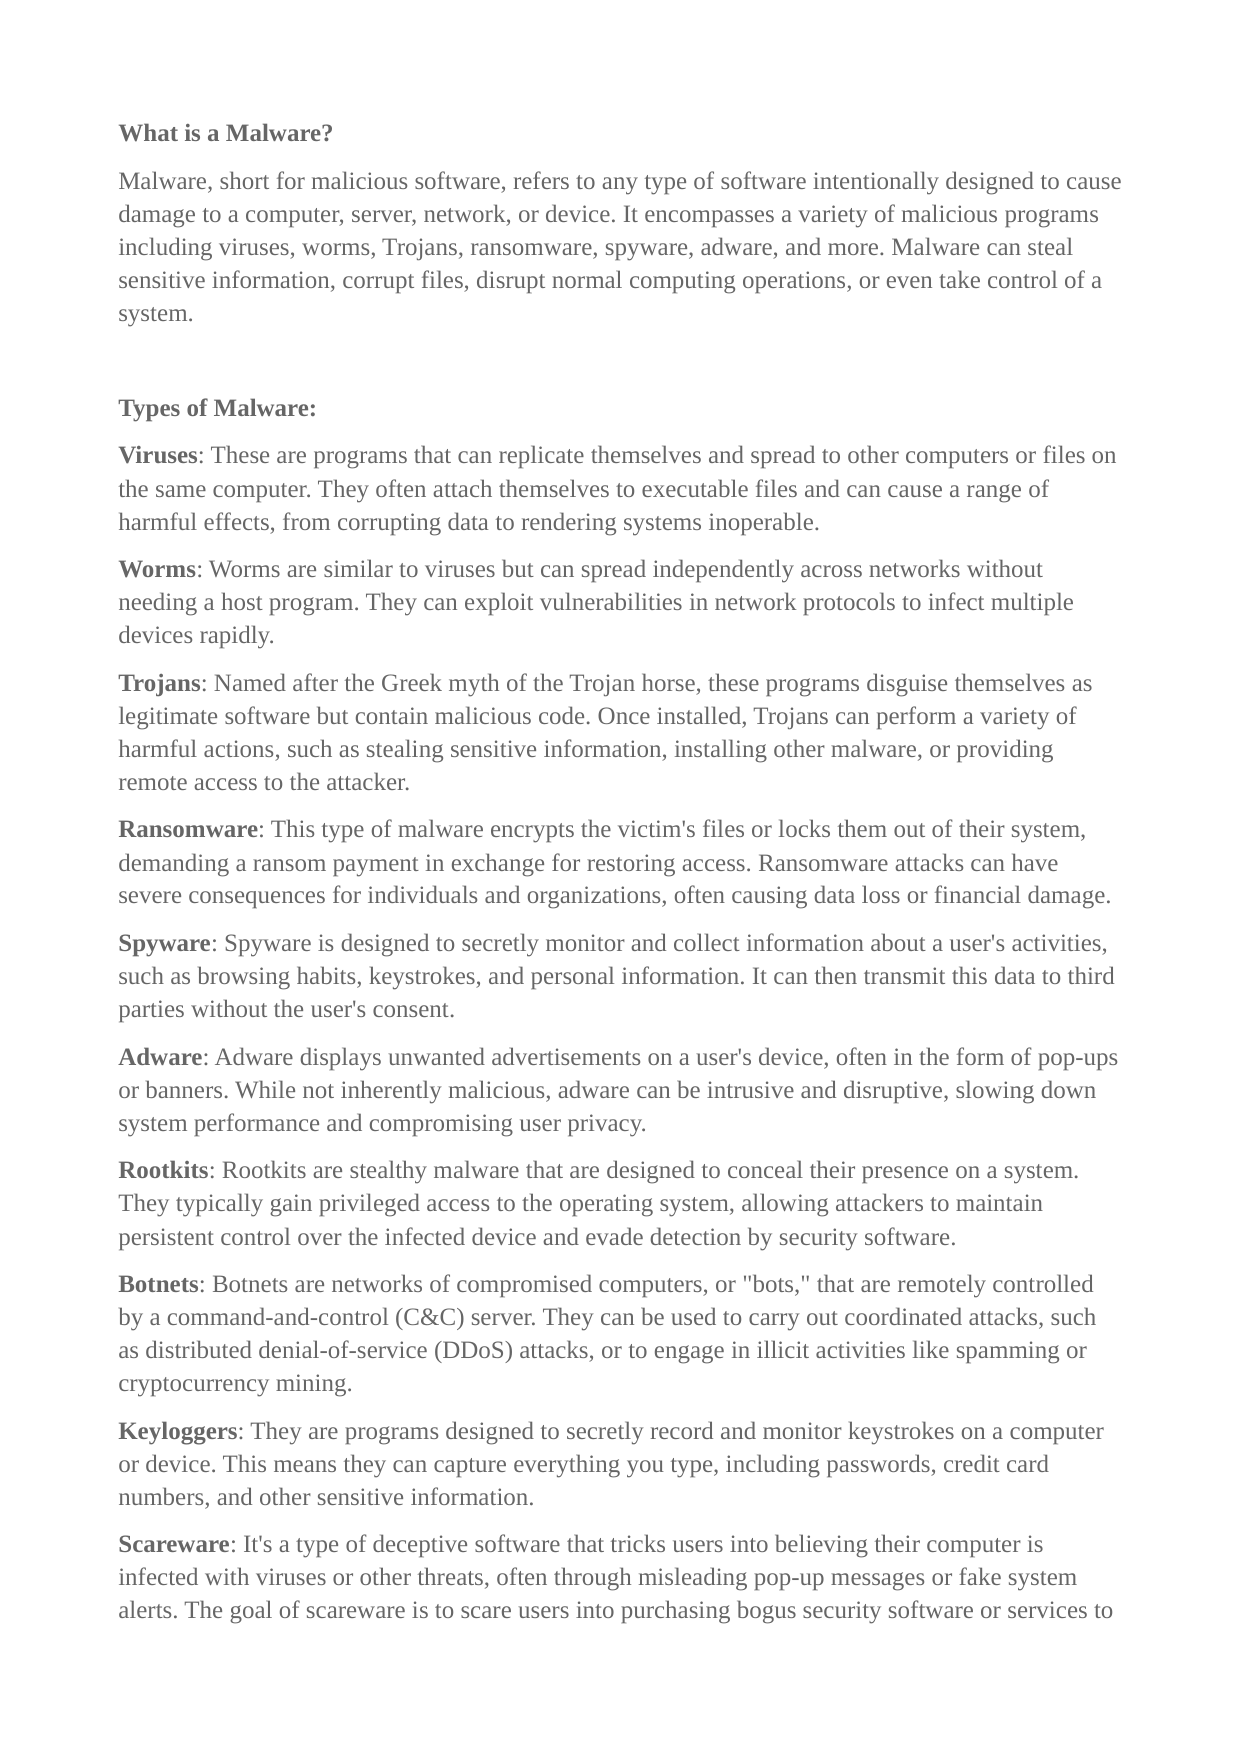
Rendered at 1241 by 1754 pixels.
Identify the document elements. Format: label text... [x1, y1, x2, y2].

text Scareware: It's a type of deceptive software that tricks users into believing their computer is infected with viruses or other threats, often through misleading pop-up messages or fake system alerts. The goal of scareware is to scare users into purchasing bogus security software or services to [118, 1529, 1122, 1624]
text Malware, short for malicious software, refers to any type of software intentionally designed to cause damage to a computer, server, network, or device. It encompasses a variety of malicious programs including viruses, worms, Trojans, ransomware, spyware, adware, and more. Malware can steal sensitive information, corrupt files, disrupt normal computing operations, or even take control of a system. [118, 166, 1122, 327]
text Ransomware: This type of malware encrypts the victim's files or locks them out of their system, demanding a ransom payment in exchange for restoring access. Ransomware attacks can have severe consequences for individuals and organizations, often causing data loss or financial damage. [118, 814, 1122, 909]
text Worms: Worms are similar to viruses but can spread independently across networks without needing a host program. They can exploit vulnerabilities in network protocols to infect multiple devices rapidly. [118, 554, 1122, 649]
text Viruses: These are programs that can replicate themselves and spread to other computers or files on the same computer. They often attach themselves to executable files and can cause a range of harmful effects, from corrupting data to rendering systems inoperable. [118, 441, 1122, 535]
text Rootkits: Rootkits are stealthy malware that are designed to conceal their presence on a system. They typically gain privileged access to the operating system, allowing attackers to maintain persistent control over the infected device and evade detection by security software. [118, 1156, 1122, 1250]
text Types of Malware: [118, 393, 1122, 422]
text Trojans: Named after the Greek myth of the Trojan horse, these programs disguise themselves as legitimate software but contain malicious code. Once installed, Trojans can perform a variety of harmful actions, such as stealing sensitive information, installing other malware, or providing remote access to the attacker. [118, 668, 1122, 796]
text Keyloggers: They are programs designed to secretly record and monitor keystrokes on a computer or device. This means they can capture everything you type, including passwords, credit card numbers, and other sensitive information. [118, 1416, 1122, 1511]
text What is a Malware? [118, 118, 1122, 147]
text Adware: Adware displays unwanted advertisements on a user's device, often in the form of pop-ups or banners. While not inherently malicious, adware can be intrusive and disruptive, slowing down system performance and compromising user privacy. [118, 1042, 1122, 1137]
text Botnets: Botnets are networks of compromised computers, or "bots," that are remotely controlled by a command-and-control (C&C) server. They can be used to carry out coordinated attacks, such as distributed denial-of-service (DDoS) attacks, or to engage in illicit activities like spamming or cryptocurrency mining. [118, 1269, 1122, 1397]
text Spyware: Spyware is designed to secretly monitor and collect information about a user's activities, such as browsing habits, keystrokes, and personal information. It can then transmit this data to third parties without the user's consent. [118, 928, 1122, 1023]
